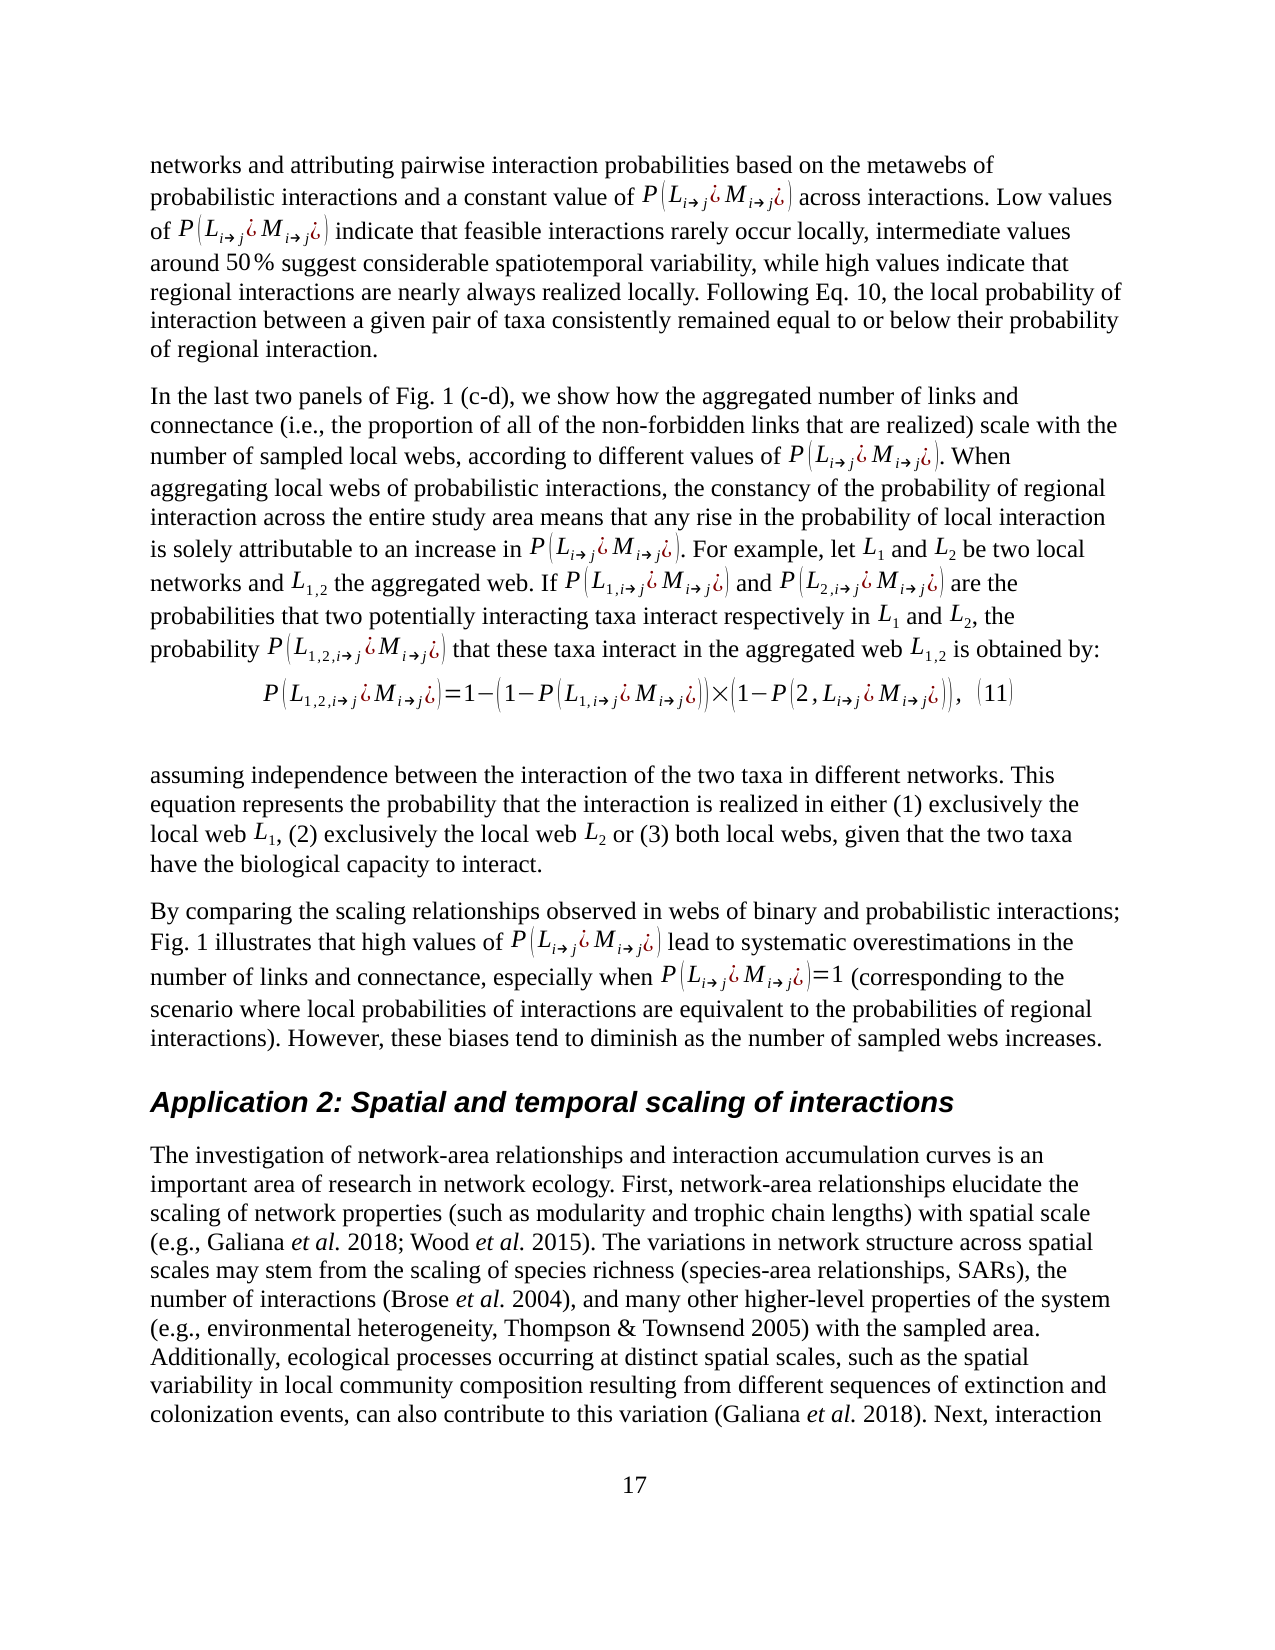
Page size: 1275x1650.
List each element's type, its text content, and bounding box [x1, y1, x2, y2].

text We built local webs of probabilistic interactions using the taxa found in the empirical local networks and attributing pairwise interaction probabilities based on the metawebs of probabilistic interactions and a constant value of across interactions. Low values of indicate that feasible interactions rarely occur locally, intermediate values around suggest considerable spatiotemporal variability, while high values indicate that regional interactions are nearly always realized locally. Following Eq. 10, the local probability of interaction between a given pair of taxa consistently remained equal to or below their probability of regional interaction. [150, 150, 1125, 363]
text assuming independence between the interaction of the two taxa in different networks. This equation represents the probability that the interaction is realized in either (1) exclusively the local web , (2) exclusively the local web or (3) both local webs, given that the two taxa have the biological capacity to interact. [150, 760, 1125, 878]
subtitle Application 2: Spatial and temporal scaling of interactions [150, 1085, 1125, 1119]
text In the last two panels of Fig. 1 (c-d), we show how the aggregated number of links and connectance (i.e., the proportion of all of the non-forbidden links that are realized) scale with the number of sampled local webs, according to different values of . When aggregating local webs of probabilistic interactions, the constancy of the probability of regional interaction across the entire study area means that any rise in the probability of local interaction is solely attributable to an increase in . For example, let and be two local networks and the aggregated web. If and are the probabilities that two potentially interacting taxa interact respectively in and , the probability that these taxa interact in the aggregated web is obtained by: [150, 381, 1125, 666]
text The investigation of network-area relationships and interaction accumulation curves is an important area of research in network ecology. First, network-area relationships elucidate the scaling of network properties (such as modularity and trophic chain lengths) with spatial scale (e.g., Galiana et al. 2018; Wood et al. 2015). The variations in network structure across spatial scales may stem from the scaling of species richness (species-area relationships, SARs), the number of interactions (Brose et al. 2004), and many other higher-level properties of the system (e.g., environmental heterogeneity, Thompson & Townsend 2005) with the sampled area. Additionally, ecological processes occurring at distinct spatial scales, such as the spatial variability in local community composition resulting from different sequences of extinction and colonization events, can also contribute to this variation (Galiana et al. 2018). Next, interaction [150, 1140, 1125, 1428]
text By comparing the scaling relationships observed in webs of binary and probabilistic interactions; Fig. 1 illustrates that high values of lead to systematic overestimations in the number of links and connectance, especially when (corresponding to the scenario where local probabilities of interactions are equivalent to the probabilities of regional interactions). However, these biases tend to diminish as the number of sampled webs increases. [150, 896, 1125, 1051]
